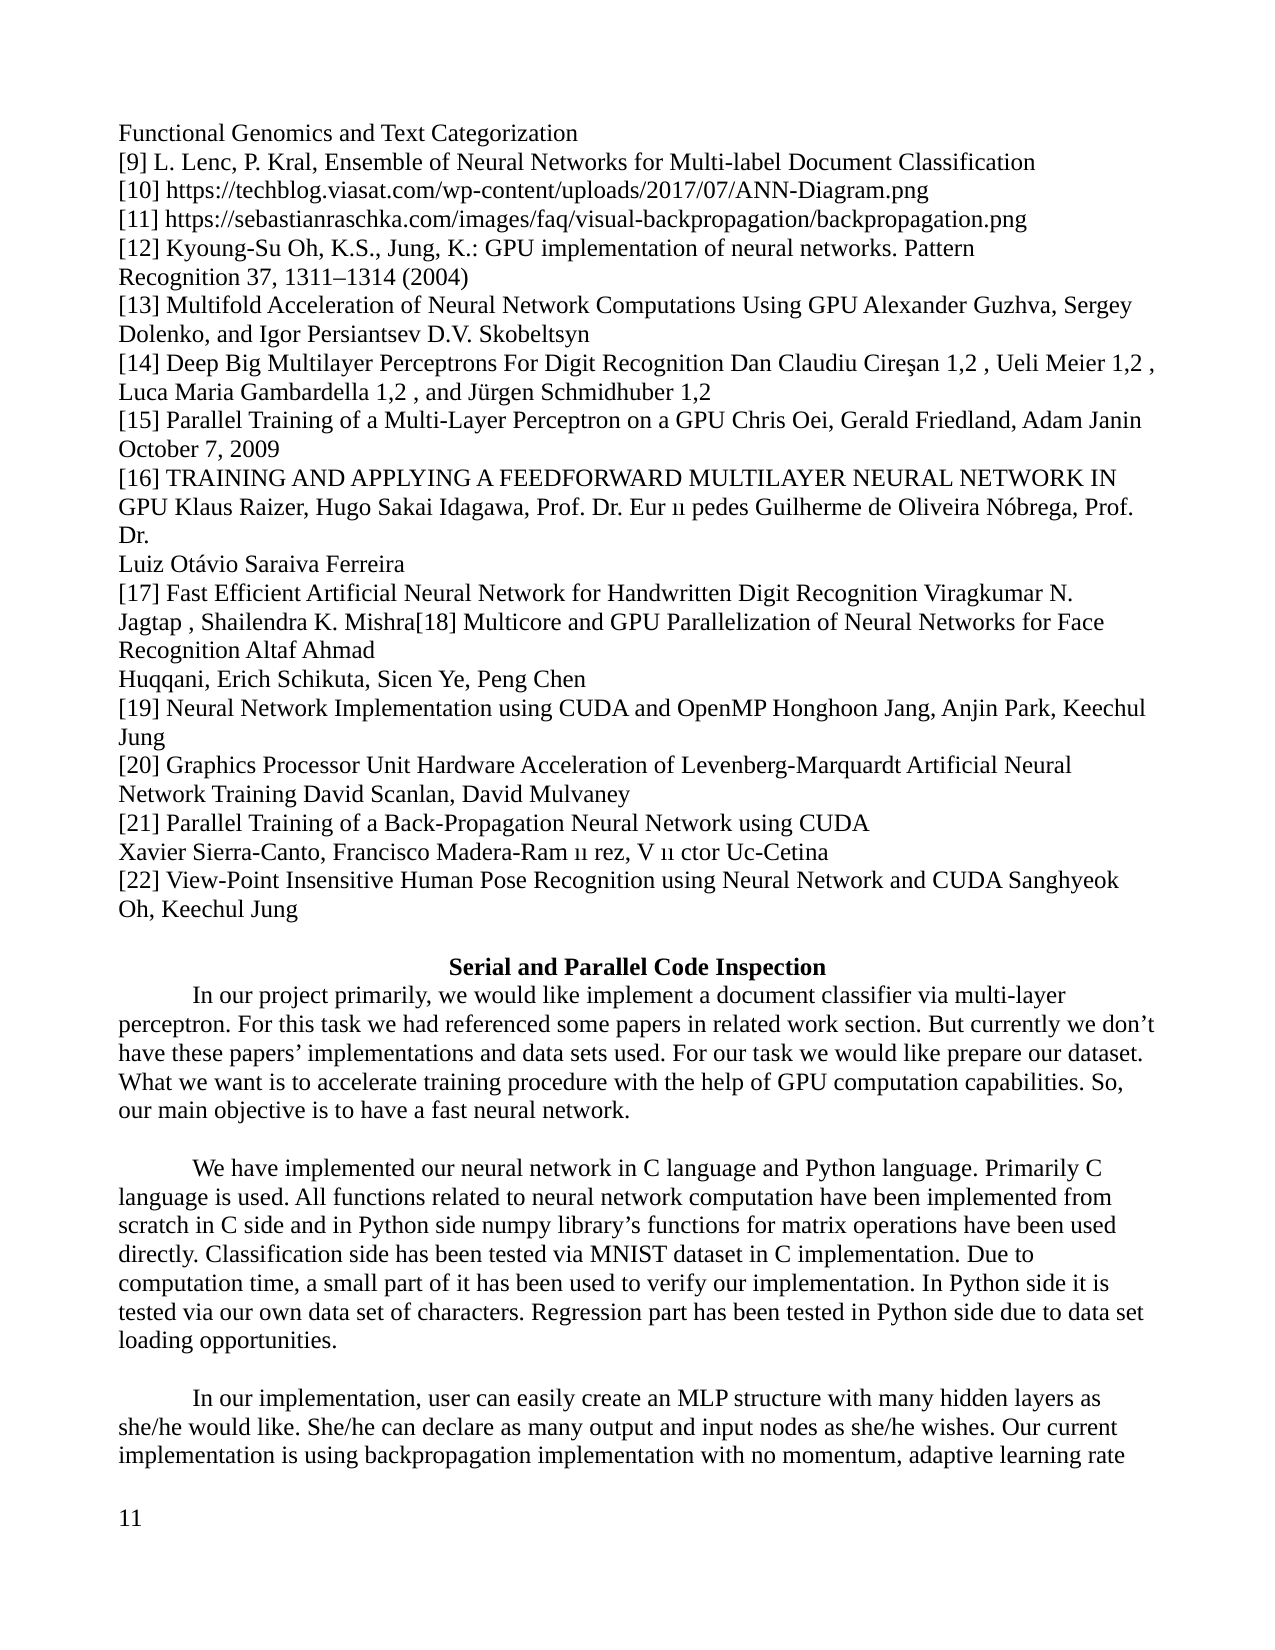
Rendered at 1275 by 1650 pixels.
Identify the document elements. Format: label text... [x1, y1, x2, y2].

text [13] Multifold Acceleration of Neural Network Computations Using GPU Alexander Guzhva, Sergey [118, 291, 1157, 319]
text computation time, a small part of it has been used to verify our implementation. In Python side it is [118, 1268, 1157, 1297]
text [21] Parallel Training of a Back-Propagation Neural Network using CUDA [118, 808, 1157, 837]
text language is used. All functions related to neural network computation have been implemented from [118, 1182, 1157, 1211]
text Oh, Keechul Jung [118, 894, 1157, 923]
text perceptron. For this task we had referenced some papers in related work section. But currently we don’t [118, 1009, 1157, 1038]
text In our implementation, user can easily create an MLP structure with many hidden layers as [118, 1383, 1157, 1412]
text Network Training David Scanlan, David Mulvaney [118, 779, 1157, 808]
text Functional Genomics and Text Categorization [118, 118, 1157, 147]
text she/he would like. She/he can declare as many output and input nodes as she/he wishes. Our current [118, 1412, 1157, 1441]
text [16] TRAINING AND APPLYING A FEEDFORWARD MULTILAYER NEURAL NETWORK IN [118, 463, 1157, 492]
text tested via our own data set of characters. Regression part has been tested in Python side due to data set [118, 1297, 1157, 1326]
text Huqqani, Erich Schikuta, Sicen Ye, Peng Chen [118, 664, 1157, 693]
text [11] https://sebastianraschka.com/images/faq/visual-backpropagation/backpropagation.png [118, 204, 1157, 233]
text loading opportunities. [118, 1326, 1157, 1354]
text Serial and Parallel Code Inspection [118, 952, 1157, 981]
text [12] Kyoung-Su Oh, K.S., Jung, K.: GPU implementation of neural networks. Pattern [118, 233, 1157, 262]
text [15] Parallel Training of a Multi-Layer Perceptron on a GPU Chris Oei, Gerald Friedland, Adam Janin [118, 406, 1157, 434]
text [17] Fast Efficient Artificial Neural Network for Handwritten Digit Recognition Viragkumar N. [118, 578, 1157, 607]
text Dolenko, and Igor Persiantsev D.V. Skobeltsyn [118, 319, 1157, 348]
text [9] L. Lenc, P. Kral, Ensemble of Neural Networks for Multi-label Document Classification [118, 147, 1157, 176]
text [22] View-Point Insensitive Human Pose Recognition using Neural Network and CUDA Sanghyeok [118, 866, 1157, 894]
text [19] Neural Network Implementation using CUDA and OpenMP Honghoon Jang, Anjin Park, Keechul [118, 693, 1157, 722]
text In our project primarily, we would like implement a document classifier via multi-layer [118, 981, 1157, 1009]
text Luca Maria Gambardella 1,2 , and Jürgen Schmidhuber 1,2 [118, 377, 1157, 406]
text [14] Deep Big Multilayer Perceptrons For Digit Recognition Dan Claudiu Cireşan 1,2 , Ueli Meier 1,2 , [118, 348, 1157, 377]
text Jung [118, 722, 1157, 751]
text What we want is to accelerate training procedure with the help of GPU computation capabilities. So, [118, 1067, 1157, 1096]
text Xavier Sierra-Canto, Francisco Madera-Ram ıı rez, V ıı ctor Uc-Cetina [118, 837, 1157, 866]
text have these papers’ implementations and data sets used. For our task we would like prepare our dataset. [118, 1038, 1157, 1067]
text [10] https://techblog.viasat.com/wp-content/uploads/2017/07/ANN-Diagram.png [118, 176, 1157, 204]
text Luiz Otávio Saraiva Ferreira [118, 549, 1157, 578]
text directly. Classification side has been tested via MNIST dataset in C implementation. Due to [118, 1239, 1157, 1268]
text [20] Graphics Processor Unit Hardware Acceleration of Levenberg-Marquardt Artificial Neural [118, 751, 1157, 779]
text GPU Klaus Raizer, Hugo Sakai Idagawa, Prof. Dr. Eur ıı pedes Guilherme de Oliveira Nóbrega, Prof. Dr. [118, 492, 1157, 549]
text Recognition 37, 1311–1314 (2004) [118, 262, 1157, 291]
text our main objective is to have a fast neural network. [118, 1096, 1157, 1124]
text Jagtap , Shailendra K. Mishra[18] Multicore and GPU Parallelization of Neural Networks for Face Recognition Altaf Ahmad [118, 607, 1157, 664]
text scratch in C side and in Python side numpy library’s functions for matrix operations have been used [118, 1211, 1157, 1239]
text We have implemented our neural network in C language and Python language. Primarily C [118, 1153, 1157, 1182]
text October 7, 2009 [118, 434, 1157, 463]
text implementation is using backpropagation implementation with no momentum, adaptive learning rate [118, 1441, 1157, 1469]
